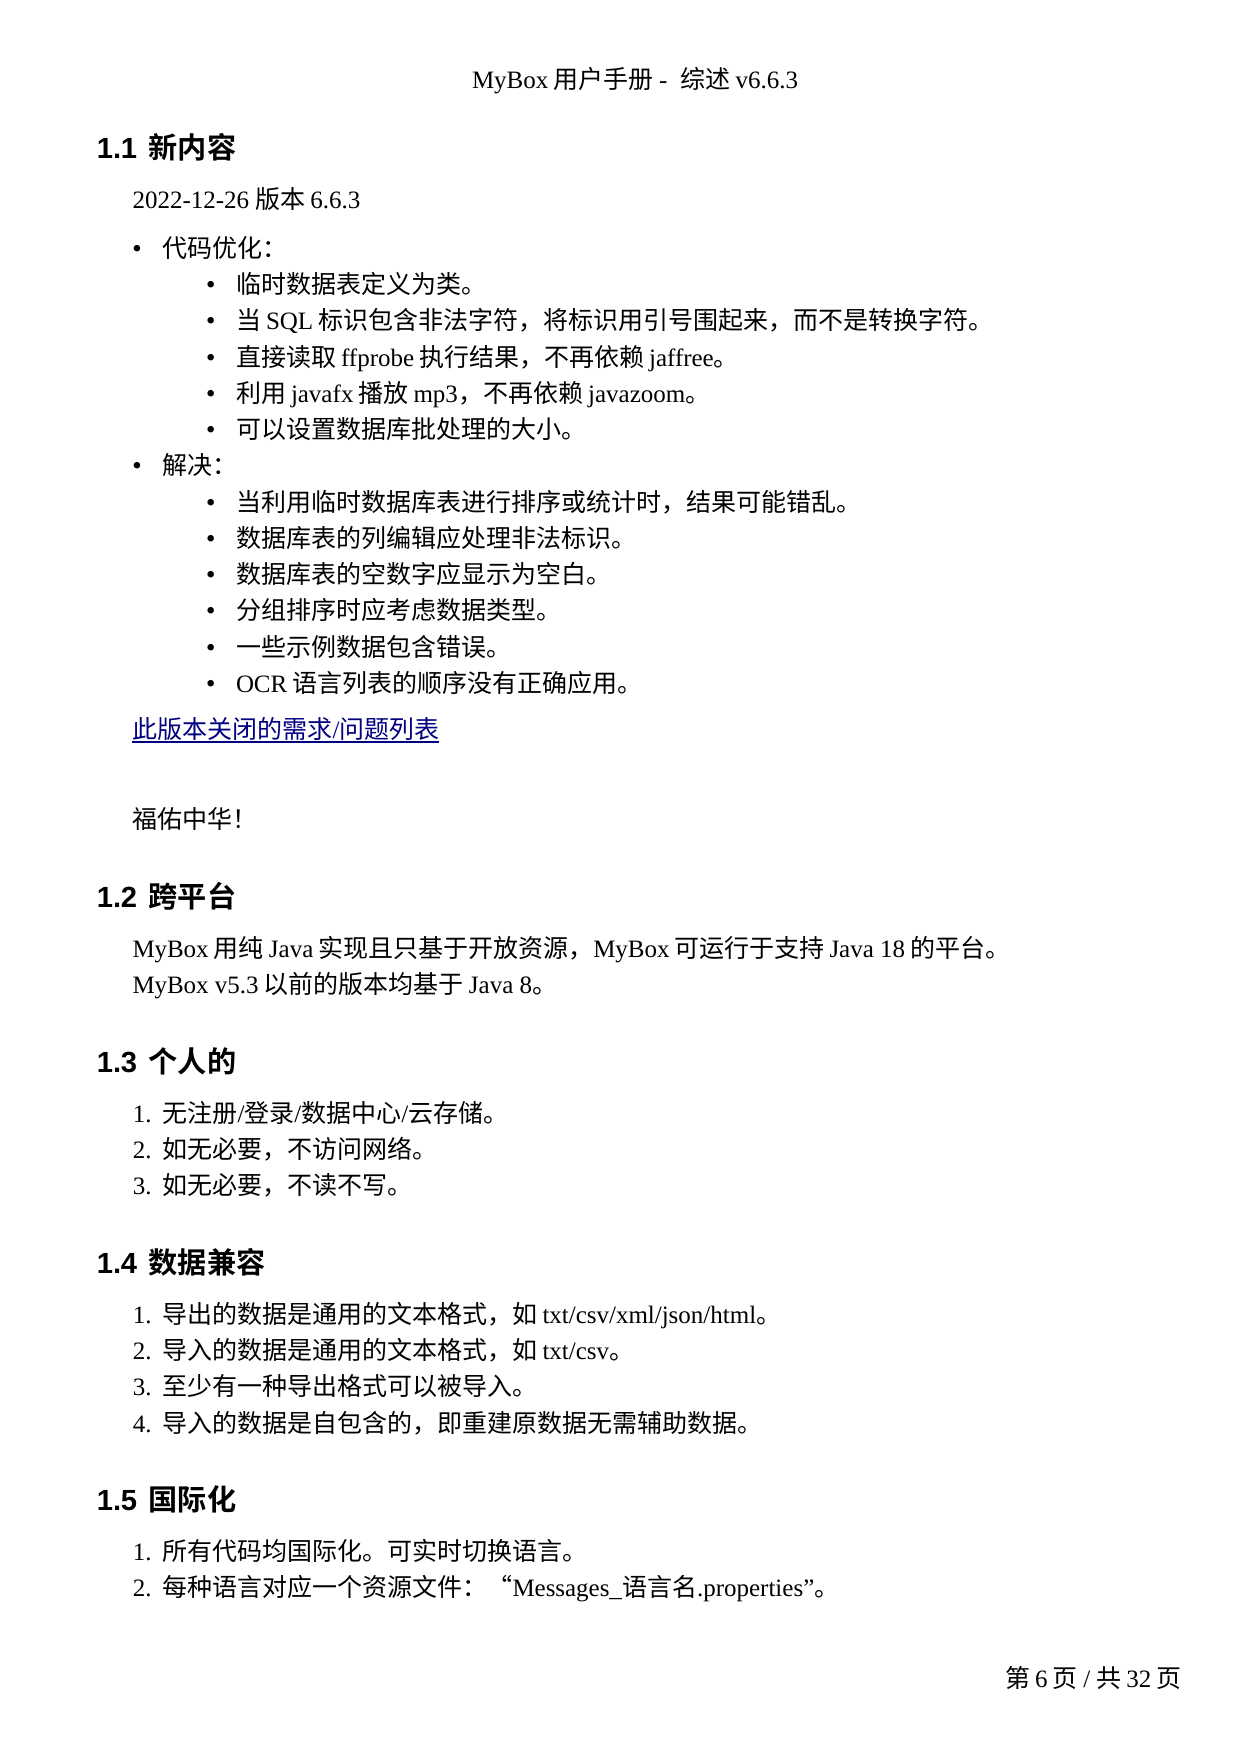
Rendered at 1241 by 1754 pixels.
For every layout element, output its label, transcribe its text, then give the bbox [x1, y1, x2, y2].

list 导出的数据是通用的文本格式，如txt/csv/xml/json/html。 [133, 1294, 1181, 1331]
list 数据库表的列编辑应处理非法标识。 [206, 518, 1181, 554]
list 数据库表的空数字应显示为空白。 [206, 554, 1181, 591]
list 可以设置数据库批处理的大小。 [206, 409, 1181, 446]
list 每种语言对应一个资源文件：“Messages_语言名.properties”。 [133, 1568, 1181, 1604]
list 利用javafx播放mp3，不再依赖javazoom。 [206, 373, 1181, 409]
list 解决： [133, 446, 1181, 482]
list 当SQL标识包含非法字符，将标识用引号围起来，而不是转换字符。 [206, 301, 1181, 337]
list 直接读取ffprobe执行结果，不再依赖jaffree。 [206, 337, 1181, 373]
subtitle 国际化 [88, 1477, 1181, 1519]
subtitle 跨平台 [88, 874, 1181, 916]
list 临时数据表定义为类。 [206, 264, 1181, 301]
list 分组排序时应考虑数据类型。 [206, 591, 1181, 627]
text MyBox用纯Java实现且只基于开放资源，MyBox可运行于支持Java 18的平台。 MyBox v5.3以前的版本均基于Java 8。 [88, 928, 1181, 1001]
text 2022-12-26 版本6.6.3 [88, 179, 1181, 216]
subtitle 个人的 [88, 1038, 1181, 1081]
list 当利用临时数据库表进行排序或统计时，结果可能错乱。 [206, 482, 1181, 518]
list 所有代码均国际化。可实时切换语言。 [133, 1532, 1181, 1568]
list 导入的数据是通用的文本格式，如txt/csv。 [133, 1331, 1181, 1367]
list 至少有一种导出格式可以被导入。 [133, 1367, 1181, 1403]
subtitle 数据兼容 [88, 1239, 1181, 1282]
list OCR语言列表的顺序没有正确应用。 [206, 663, 1181, 699]
list 无注册/登录/数据中心/云存储。 [133, 1093, 1181, 1129]
list 代码优化： [133, 228, 1181, 264]
text 此版本关闭的需求/问题列表 [88, 712, 1181, 746]
list 如无必要，不访问网络。 [133, 1129, 1181, 1166]
subtitle 新内容 [88, 125, 1181, 167]
list 导入的数据是自包含的，即重建原数据无需辅助数据。 [133, 1403, 1181, 1439]
list 如无必要，不读不写。 [133, 1166, 1181, 1202]
text 福佑中华！ [88, 800, 1181, 836]
list 一些示例数据包含错误。 [206, 627, 1181, 663]
